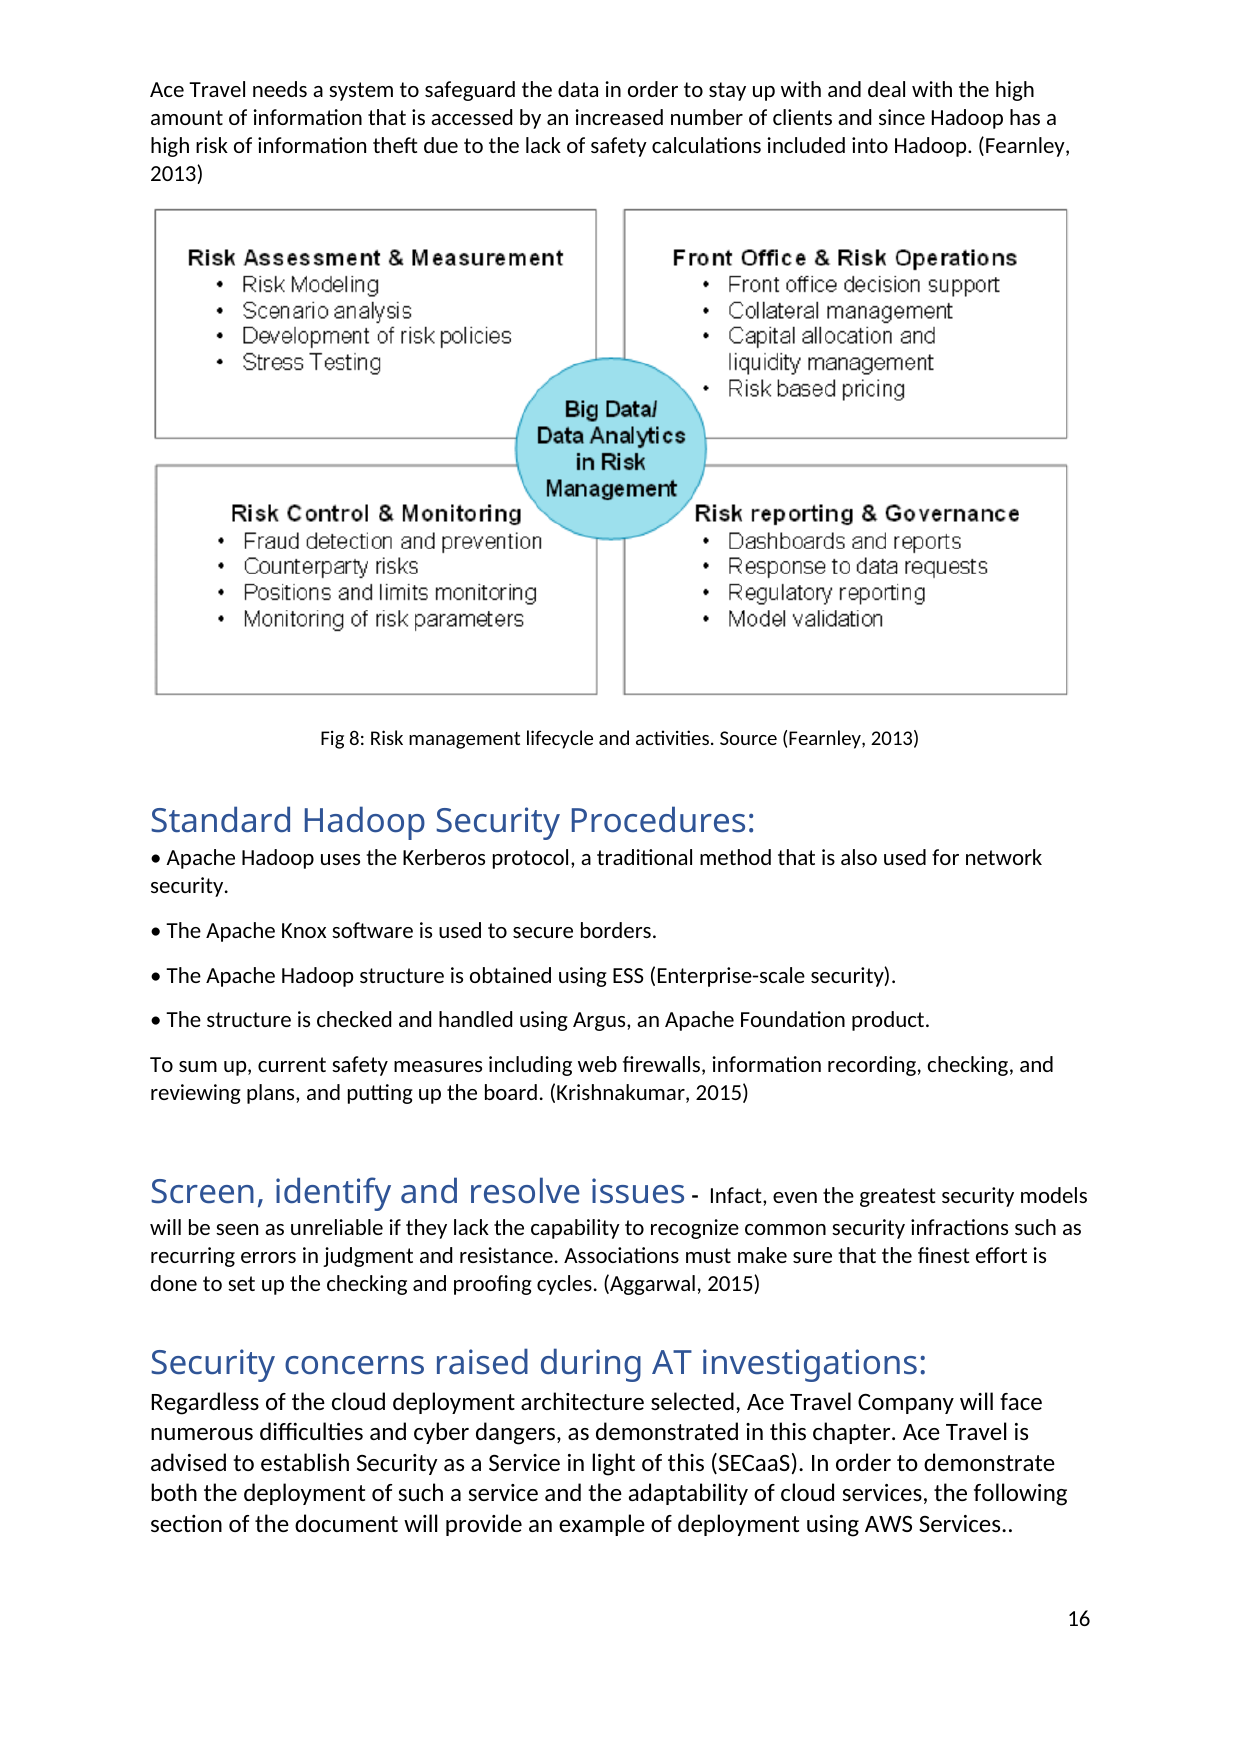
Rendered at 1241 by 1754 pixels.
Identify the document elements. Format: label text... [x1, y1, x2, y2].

text • Apache Hadoop uses the Kerberos protocol, a traditional method that is also used for network security. [150, 843, 1090, 899]
text Fig 8: Risk management lifecycle and activities. Source (Fearnley, 2013) [150, 725, 1090, 751]
text • The Apache Knox software is used to secure borders. [150, 916, 1090, 944]
text • The Apache Hadoop structure is obtained using ESS (Enterprise-scale security). [150, 961, 1090, 989]
text Screen, identify and resolve issues - Infact, even the greatest security models will be seen as unreliable if they lack the capability to recognize common security infractions such as recurring errors in judgment and resistance. Associations must make sure that the finest effort is done to set up the checking and proofing cycles. (Aggarwal, 2015) [150, 1168, 1090, 1297]
text Regardless of the cloud deployment architecture selected, Ace Travel Company will face numerous difficulties and cyber dangers, as demonstrated in this chapter. Ace Travel is advised to establish Security as a Service in light of this (SECaaS). In order to demonstrate both the deployment of such a service and the adaptability of cloud services, the following section of the document will provide an example of deployment using AWS Services.. [150, 1386, 1090, 1539]
text • The structure is checked and handled using Argus, an Apache Foundation product. [150, 1006, 1090, 1034]
text To sum up, current safety measures including web firewalls, information recording, checking, and reviewing plans, and putting up the board. (Krishnakumar, 2015) [150, 1050, 1090, 1106]
text Ace Travel needs a system to safeguard the data in order to stay up with and deal with the high amount of information that is accessed by an increased number of clients and since Hadoop has a high risk of information theft due to the lack of safety calculations included into Hadoop. (Fearnley, 2013) [150, 75, 1090, 187]
subtitle Standard Hadoop Security Procedures: [150, 796, 1090, 842]
subtitle Security concerns raised during AT investigations: [150, 1339, 1090, 1384]
